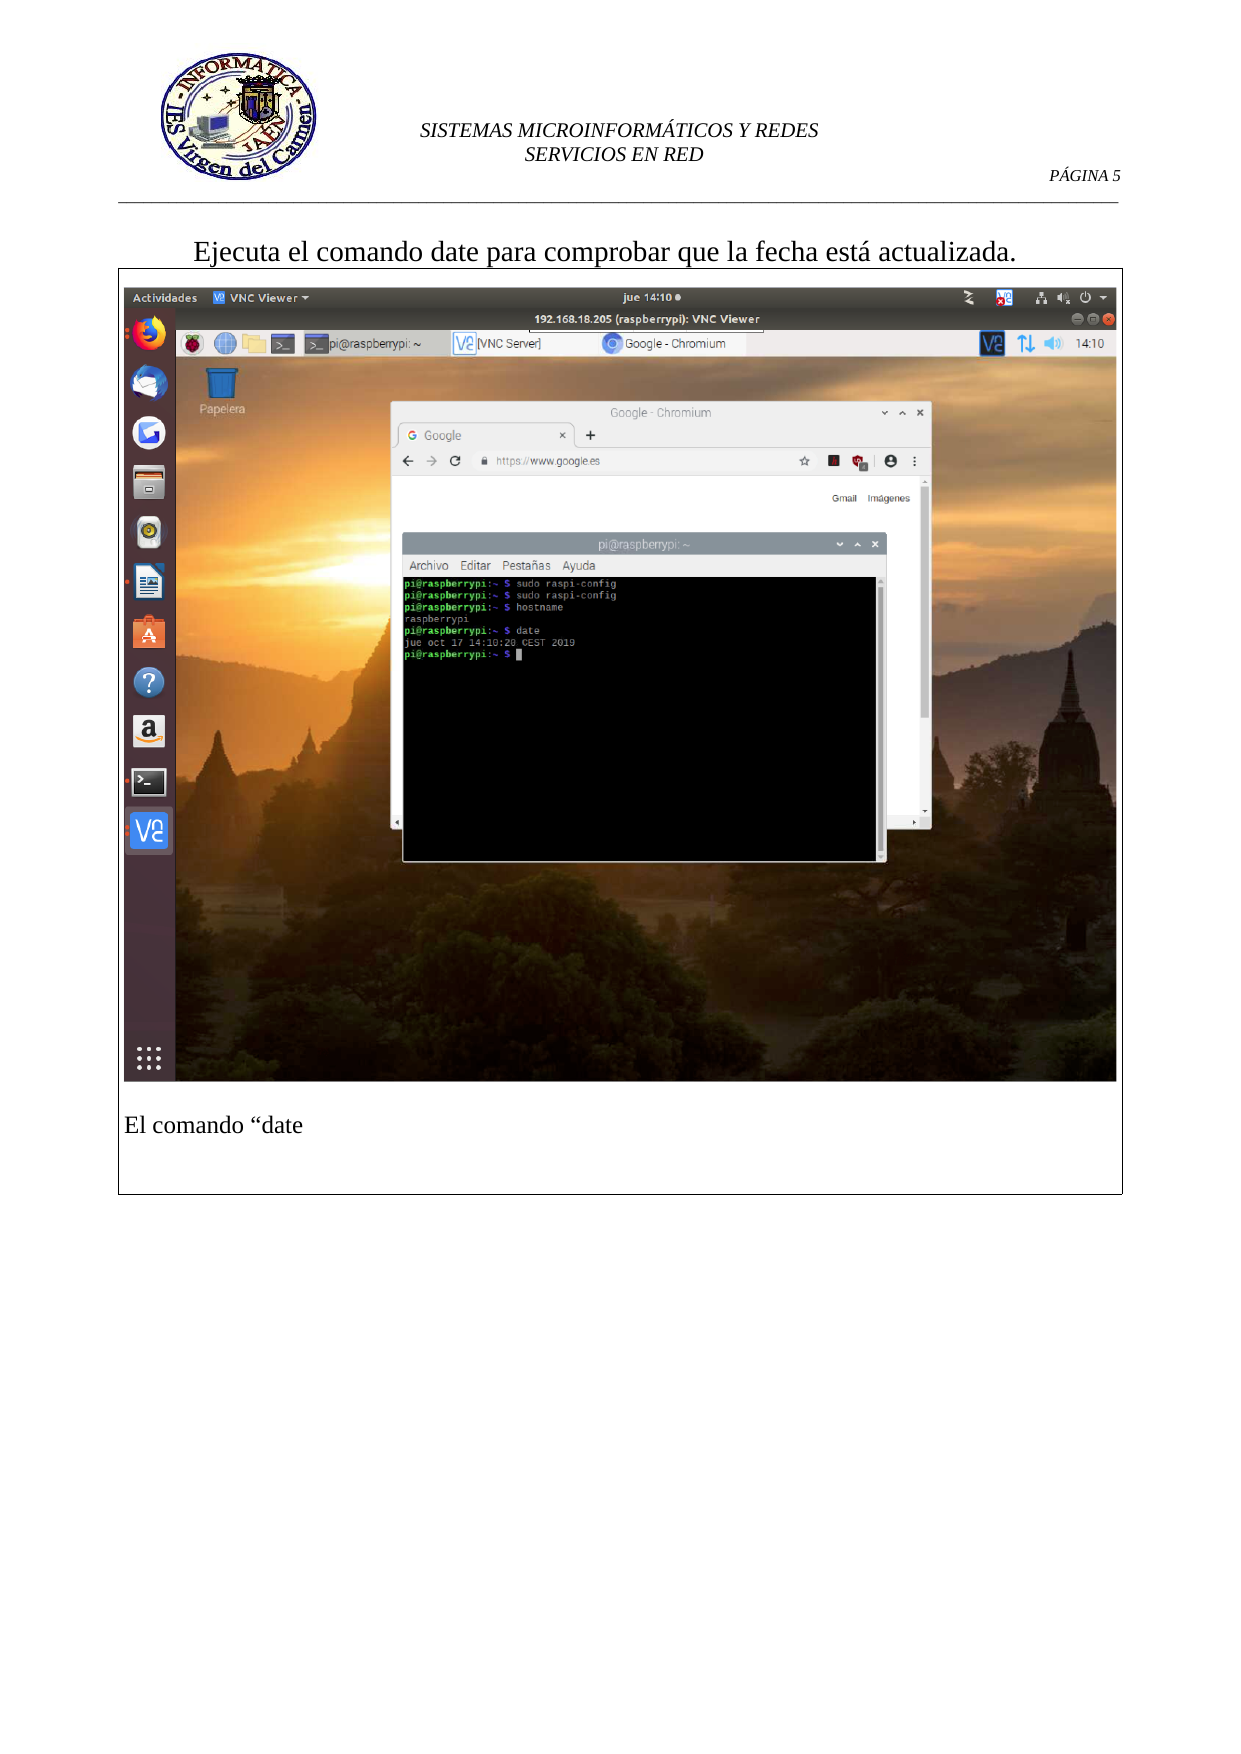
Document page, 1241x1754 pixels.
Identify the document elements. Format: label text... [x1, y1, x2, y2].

picture [161, 43, 319, 182]
table_header El comando “date [119, 269, 1122, 1194]
picture [123, 287, 1117, 1082]
list Ejecuta el comando date para comprobar que la fecha está actualizada. [156, 234, 1122, 268]
